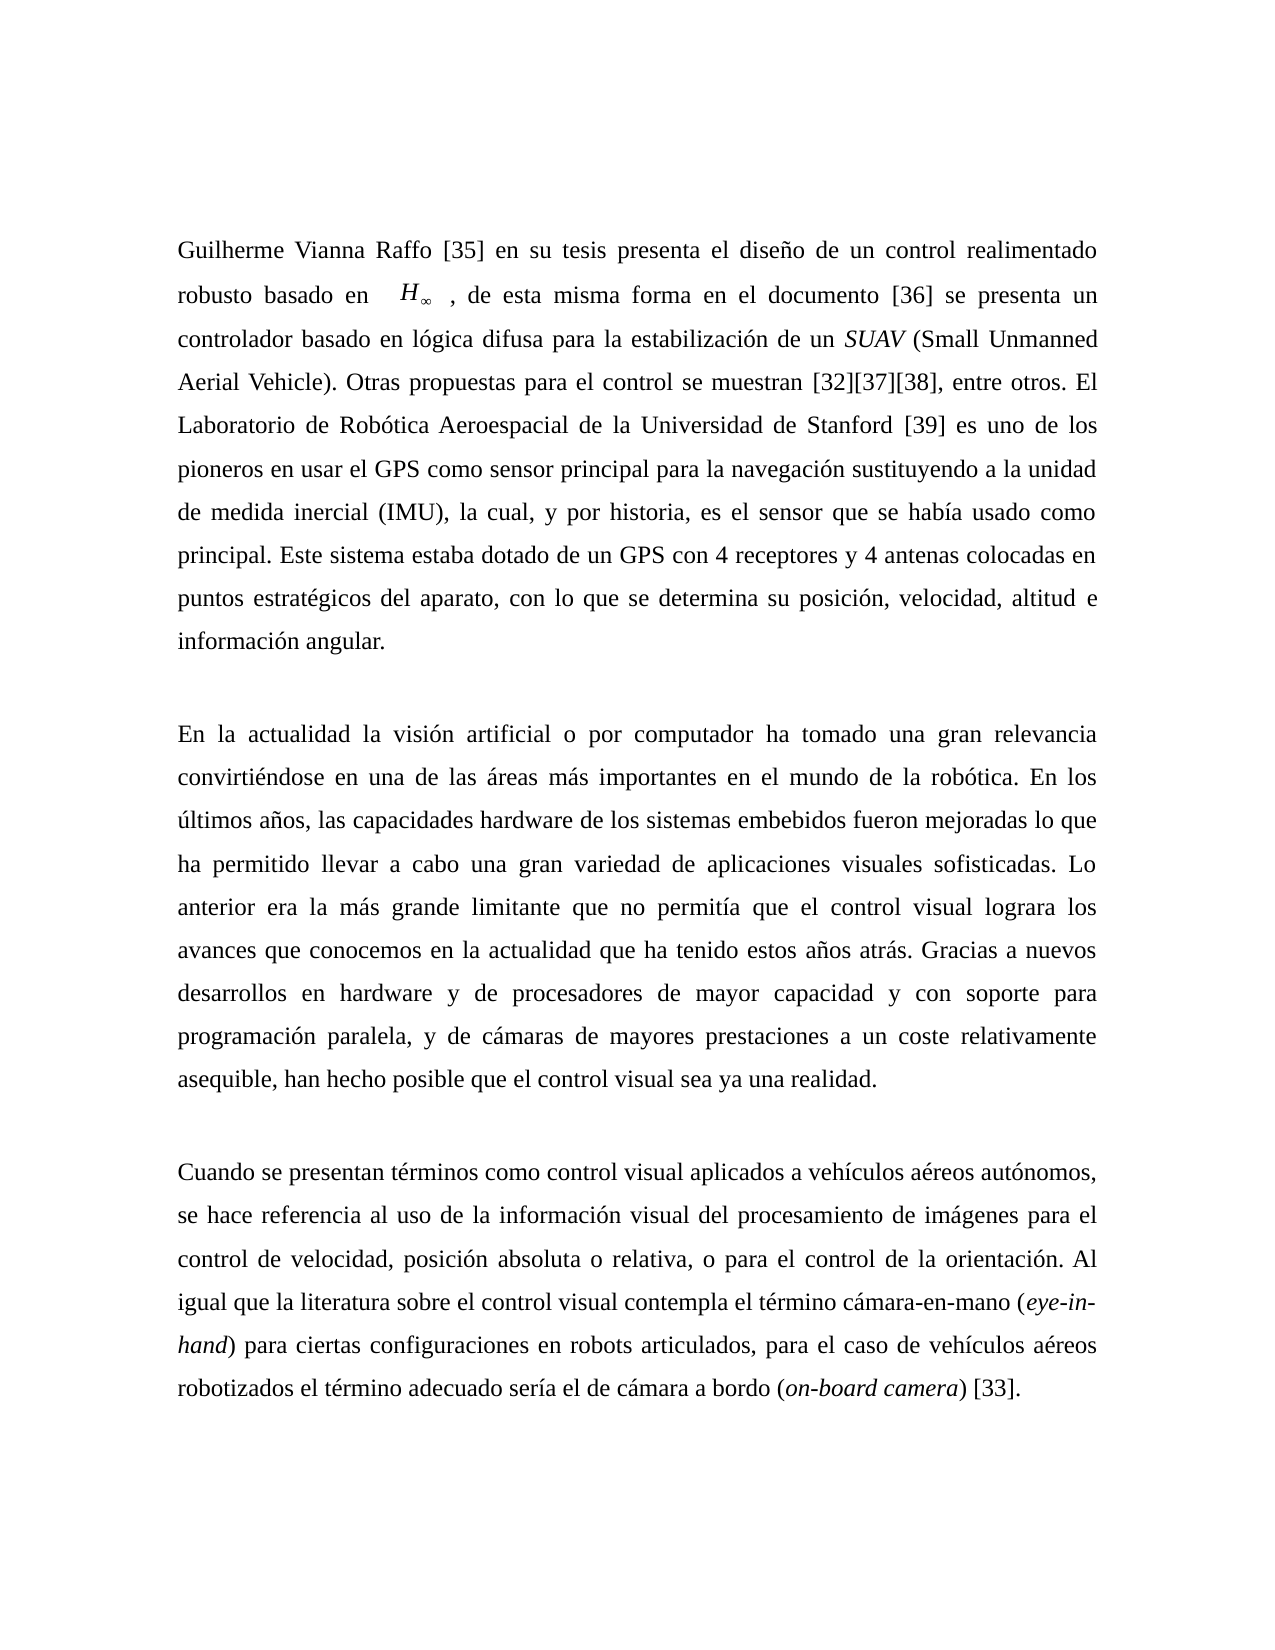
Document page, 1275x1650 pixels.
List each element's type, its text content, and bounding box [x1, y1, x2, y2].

text En la actualidad la visión artificial o por computador ha tomado una gran relevancia convirtiéndose en una de las áreas más importantes en el mundo de la robótica. En los últimos años, las capacidades hardware de los sistemas embebidos fueron mejoradas lo que ha permitido llevar a cabo una gran variedad de aplicaciones visuales sofisticadas. Lo anterior era la más grande limitante que no permitía que el control visual lograra los avances que conocemos en la actualidad que ha tenido estos años atrás. Gracias a nuevos desarrollos en hardware y de procesadores de mayor capacidad y con soporte para programación paralela, y de cámaras de mayores prestaciones a un coste relativamente asequible, han hecho posible que el control visual sea ya una realidad. [177, 719, 1098, 1093]
text Guilherme Vianna Raffo [35] en su tesis presenta el diseño de un control realimentado robusto basado en , de esta misma forma en el documento [36] se presenta un controlador basado en lógica difusa para la estabilización de un SUAV (Small Unmanned Aerial Vehicle). Otras propuestas para el control se muestran [32][37][38], entre otros. El Laboratorio de Robótica Aeroespacial de la Universidad de Stanford [39] es uno de los pioneros en usar el GPS como sensor principal para la navegación sustituyendo a la unidad de medida inercial (IMU), la cual, y por historia, es el sensor que se había usado como principal. Este sistema estaba dotado de un GPS con 4 receptores y 4 antenas colocadas en puntos estratégicos del aparato, con lo que se determina su posición, velocidad, altitud e información angular. [177, 235, 1098, 655]
text Cuando se presentan términos como control visual aplicados a vehículos aéreos autónomos, se hace referencia al uso de la información visual del procesamiento de imágenes para el control de velocidad, posición absoluta o relativa, o para el control de la orientación. Al igual que la literatura sobre el control visual contempla el término cámara-en-mano (eye-in-hand) para ciertas configuraciones en robots articulados, para el caso de vehículos aéreos robotizados el término adecuado sería el de cámara a bordo (on-board camera) [33]. [177, 1157, 1098, 1402]
